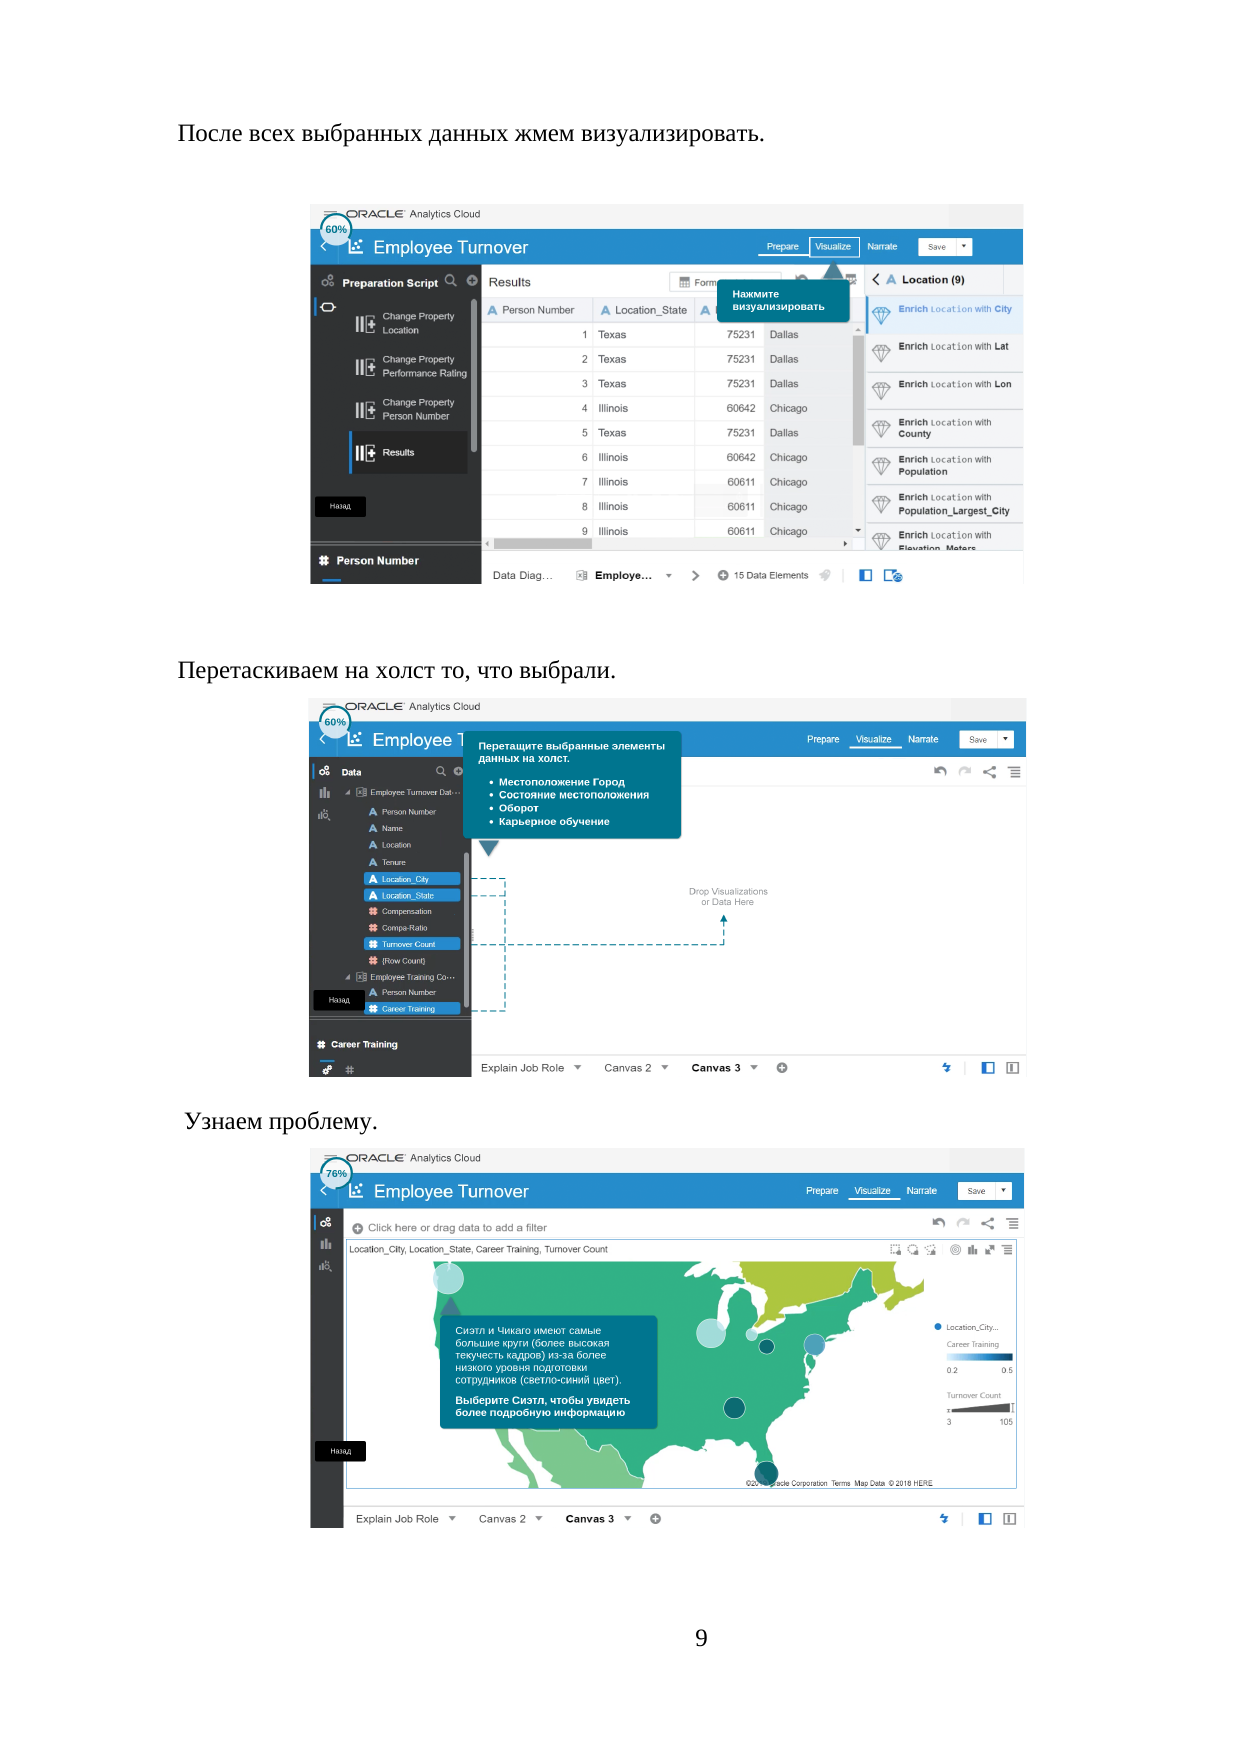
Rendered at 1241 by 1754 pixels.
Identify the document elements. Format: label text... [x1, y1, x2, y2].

picture [177, 204, 1152, 584]
text Перетаскиваем на холст то, что выбрали. [177, 655, 1152, 684]
text После всех выбранных данных жмем визуализировать. [177, 118, 1152, 147]
text Узнаем проблему. [177, 1077, 1152, 1134]
picture [177, 1148, 1152, 1528]
picture [177, 698, 1152, 1077]
